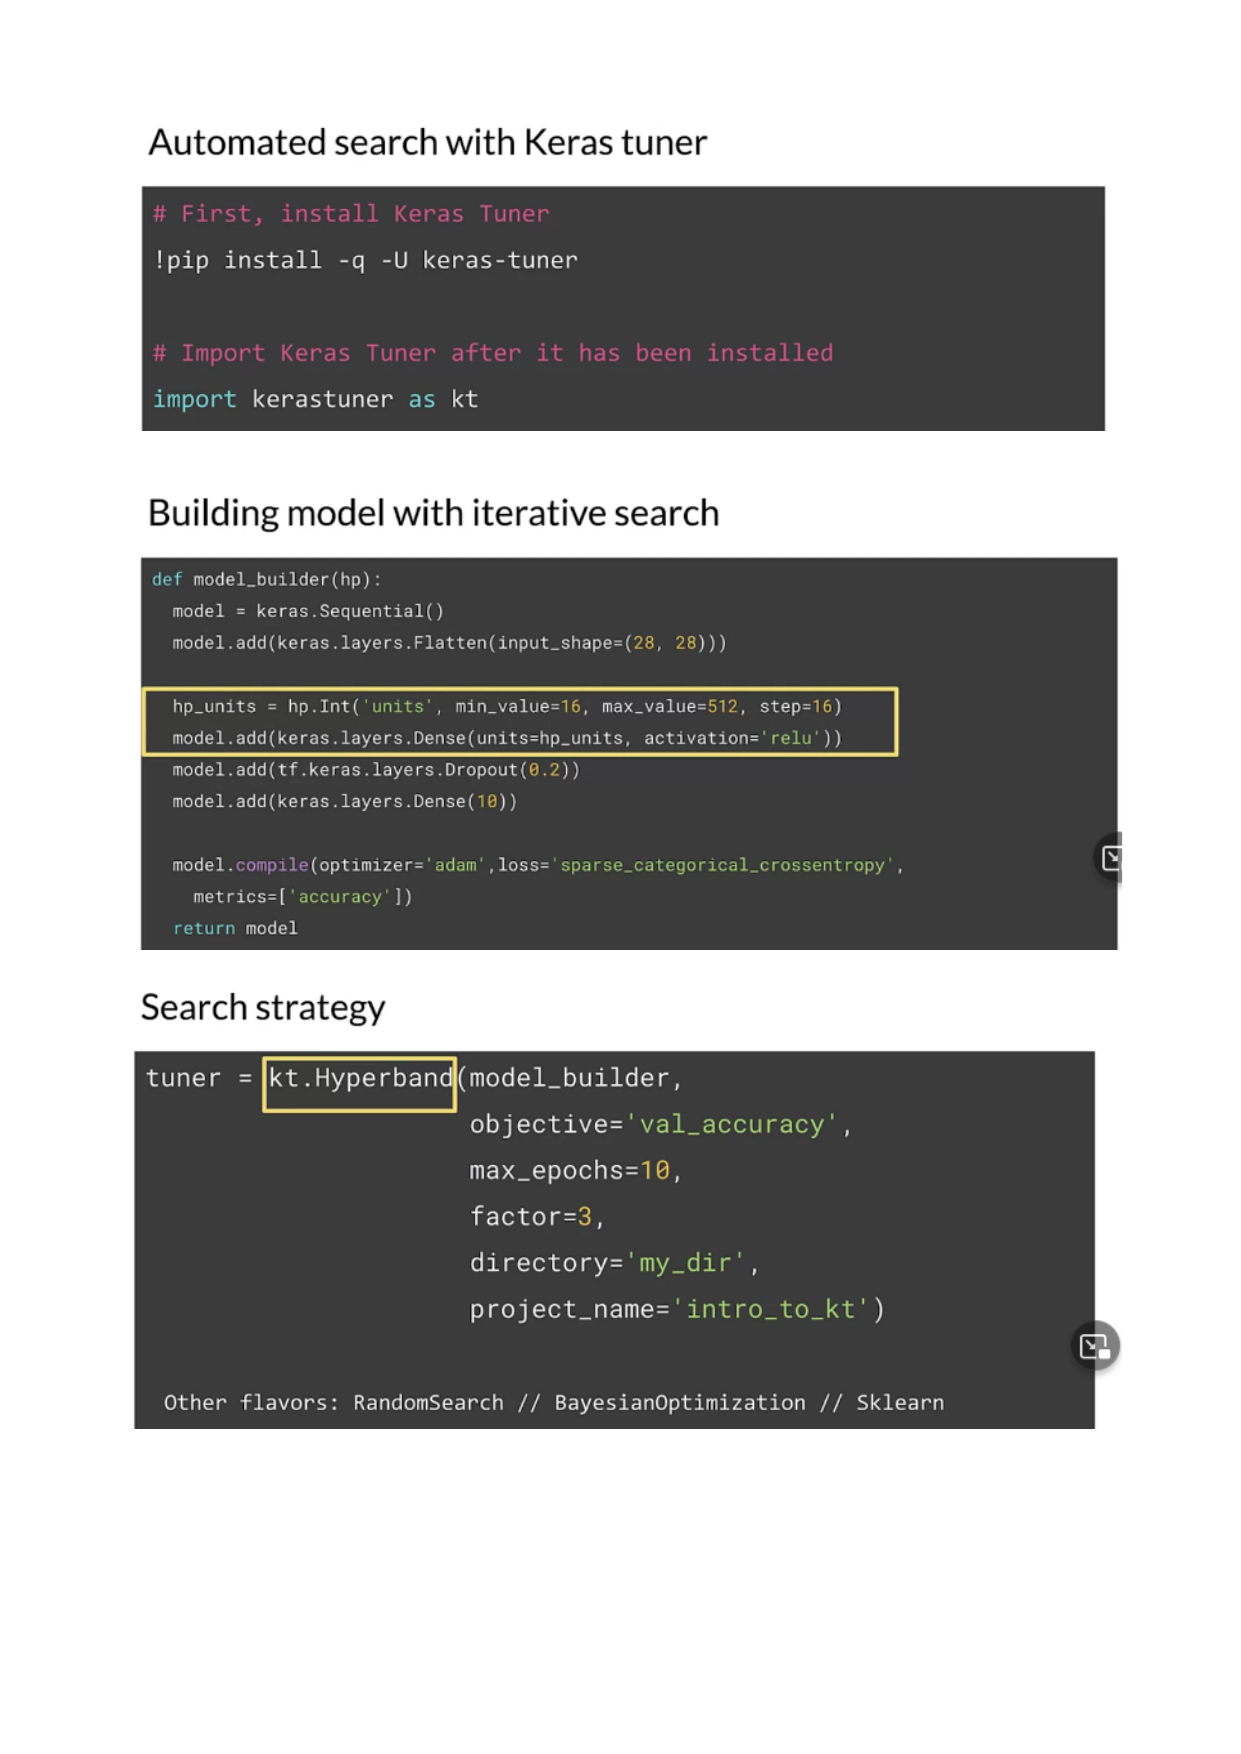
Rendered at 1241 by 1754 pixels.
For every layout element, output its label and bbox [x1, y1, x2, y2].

picture [118, 487, 1123, 950]
picture [118, 118, 1123, 431]
picture [118, 978, 1123, 1429]
